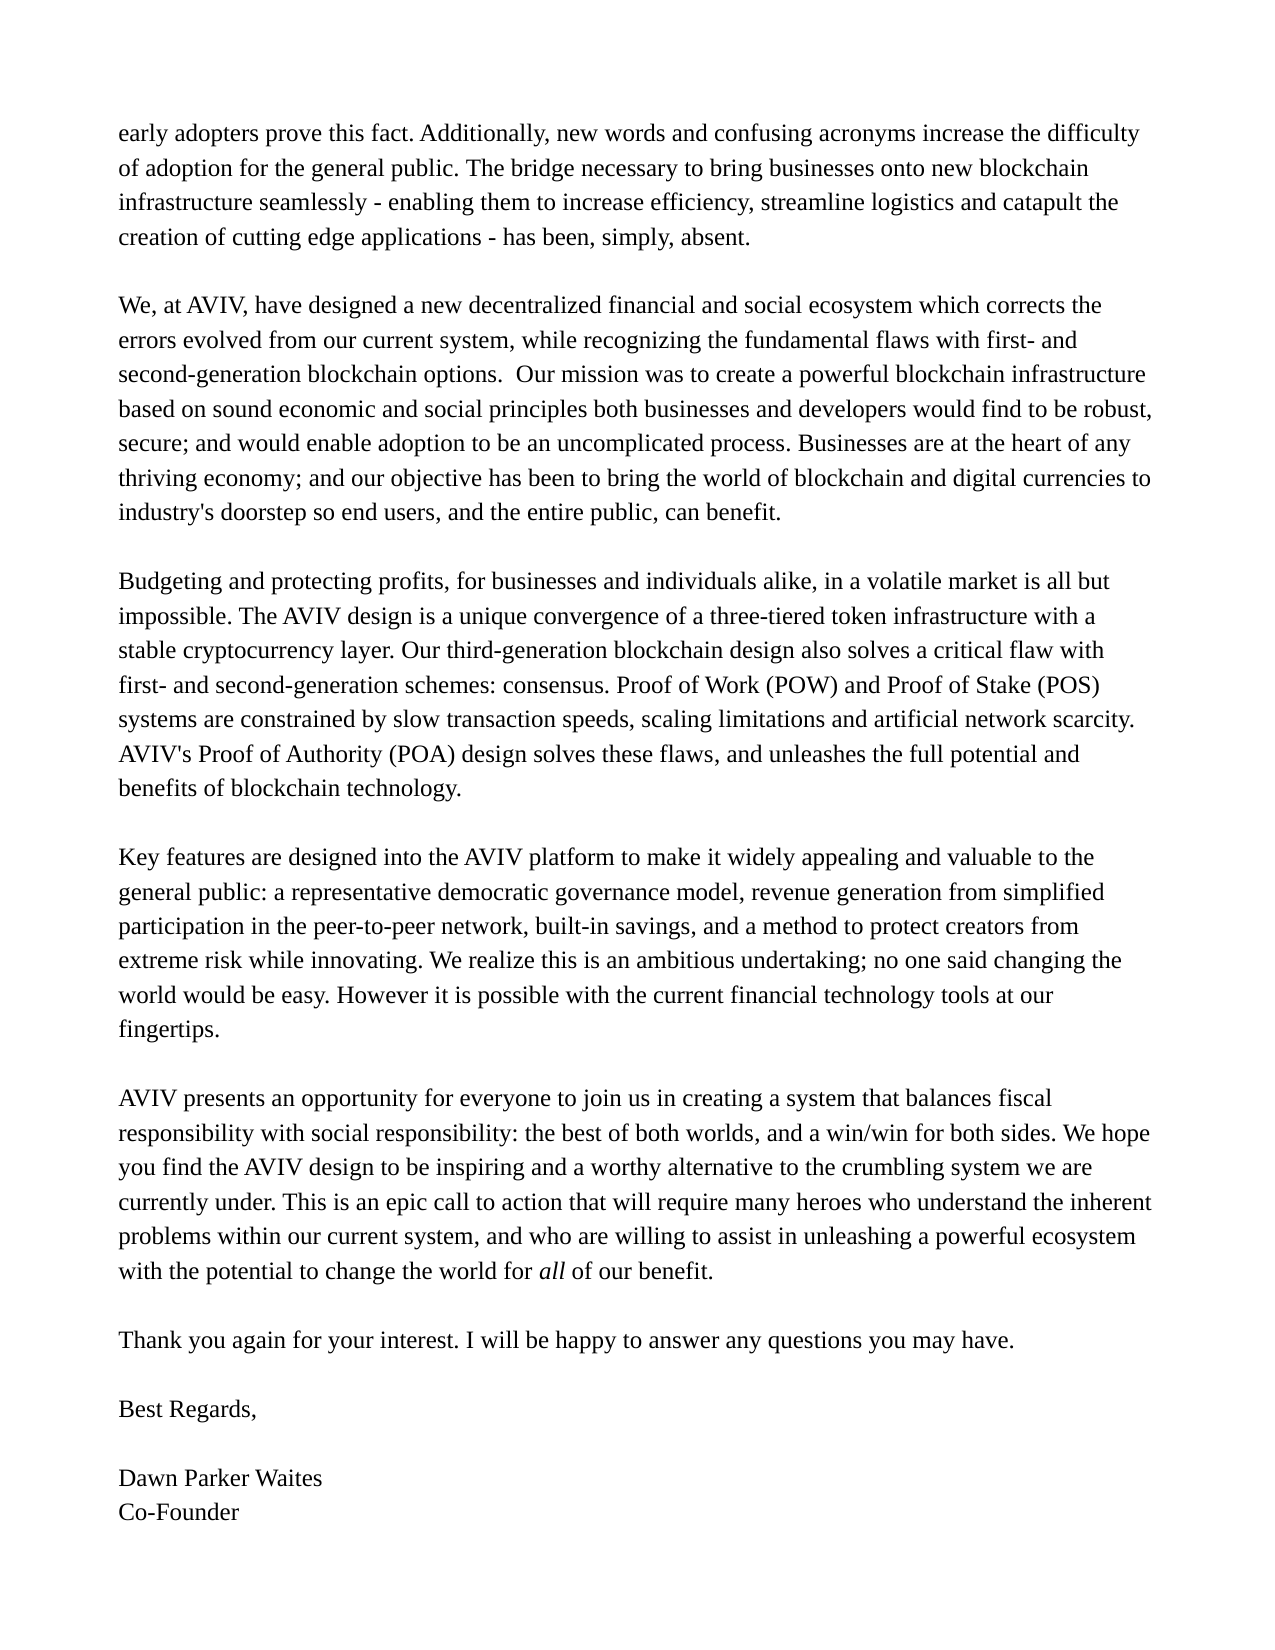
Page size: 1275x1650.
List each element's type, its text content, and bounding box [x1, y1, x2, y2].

text Budgeting and protecting profits, for businesses and individuals alike, in a volatile market is all but impossible. The AVIV design is a unique convergence of a three-tiered token infrastructure with a stable cryptocurrency layer. Our third-generation blockchain design also solves a critical flaw with first- and second-generation schemes: consensus. Proof of Work (POW) and Proof of Stake (POS) systems are constrained by slow transaction speeds, scaling limitations and artificial network scarcity. AVIV's Proof of Authority (POA) design solves these flaws, and unleashes the full potential and benefits of blockchain technology. [118, 566, 1157, 802]
text Co-Founder [118, 1497, 1157, 1526]
text Key features are designed into the AVIV platform to make it widely appealing and valuable to the general public: a representative democratic governance model, revenue generation from simplified participation in the peer-to-peer network, built-in savings, and a method to protect creators from extreme risk while innovating. We realize this is an ambitious undertaking; no one said changing the world would be easy. However it is possible with the current financial technology tools at our fingertips. [118, 842, 1157, 1043]
text AVIV presents an opportunity for everyone to join us in creating a system that balances fiscal responsibility with social responsibility: the best of both worlds, and a win/win for both sides. We hope you find the AVIV design to be inspiring and a worthy alternative to the crumbling system we are currently under. This is an epic call to action that will require many heroes who understand the inherent problems within our current system, and who are willing to assist in unleashing a powerful ecosystem with the potential to change the world for all of our benefit. [118, 1083, 1157, 1285]
text early adopters prove this fact. Additionally, new words and confusing acronyms increase the difficulty of adoption for the general public. The bridge necessary to bring businesses onto new blockchain infrastructure seamlessly - enabling them to increase efficiency, streamline logistics and catapult the creation of cutting edge applications - has been, simply, absent. [118, 118, 1157, 250]
text Thank you again for your interest. I will be happy to answer any questions you may have. [118, 1325, 1157, 1354]
text Dawn Parker Waites [118, 1463, 1157, 1492]
text We, at AVIV, have designed a new decentralized financial and social ecosystem which corrects the errors evolved from our current system, while recognizing the fundamental flaws with first- and second-generation blockchain options. Our mission was to create a powerful blockchain infrastructure based on sound economic and social principles both businesses and developers would find to be robust, secure; and would enable adoption to be an uncomplicated process. Businesses are at the heart of any thriving economy; and our objective has been to bring the world of blockchain and digital currencies to industry's doorstep so end users, and the entire public, can benefit. [118, 291, 1157, 526]
text Best Regards, [118, 1394, 1157, 1423]
